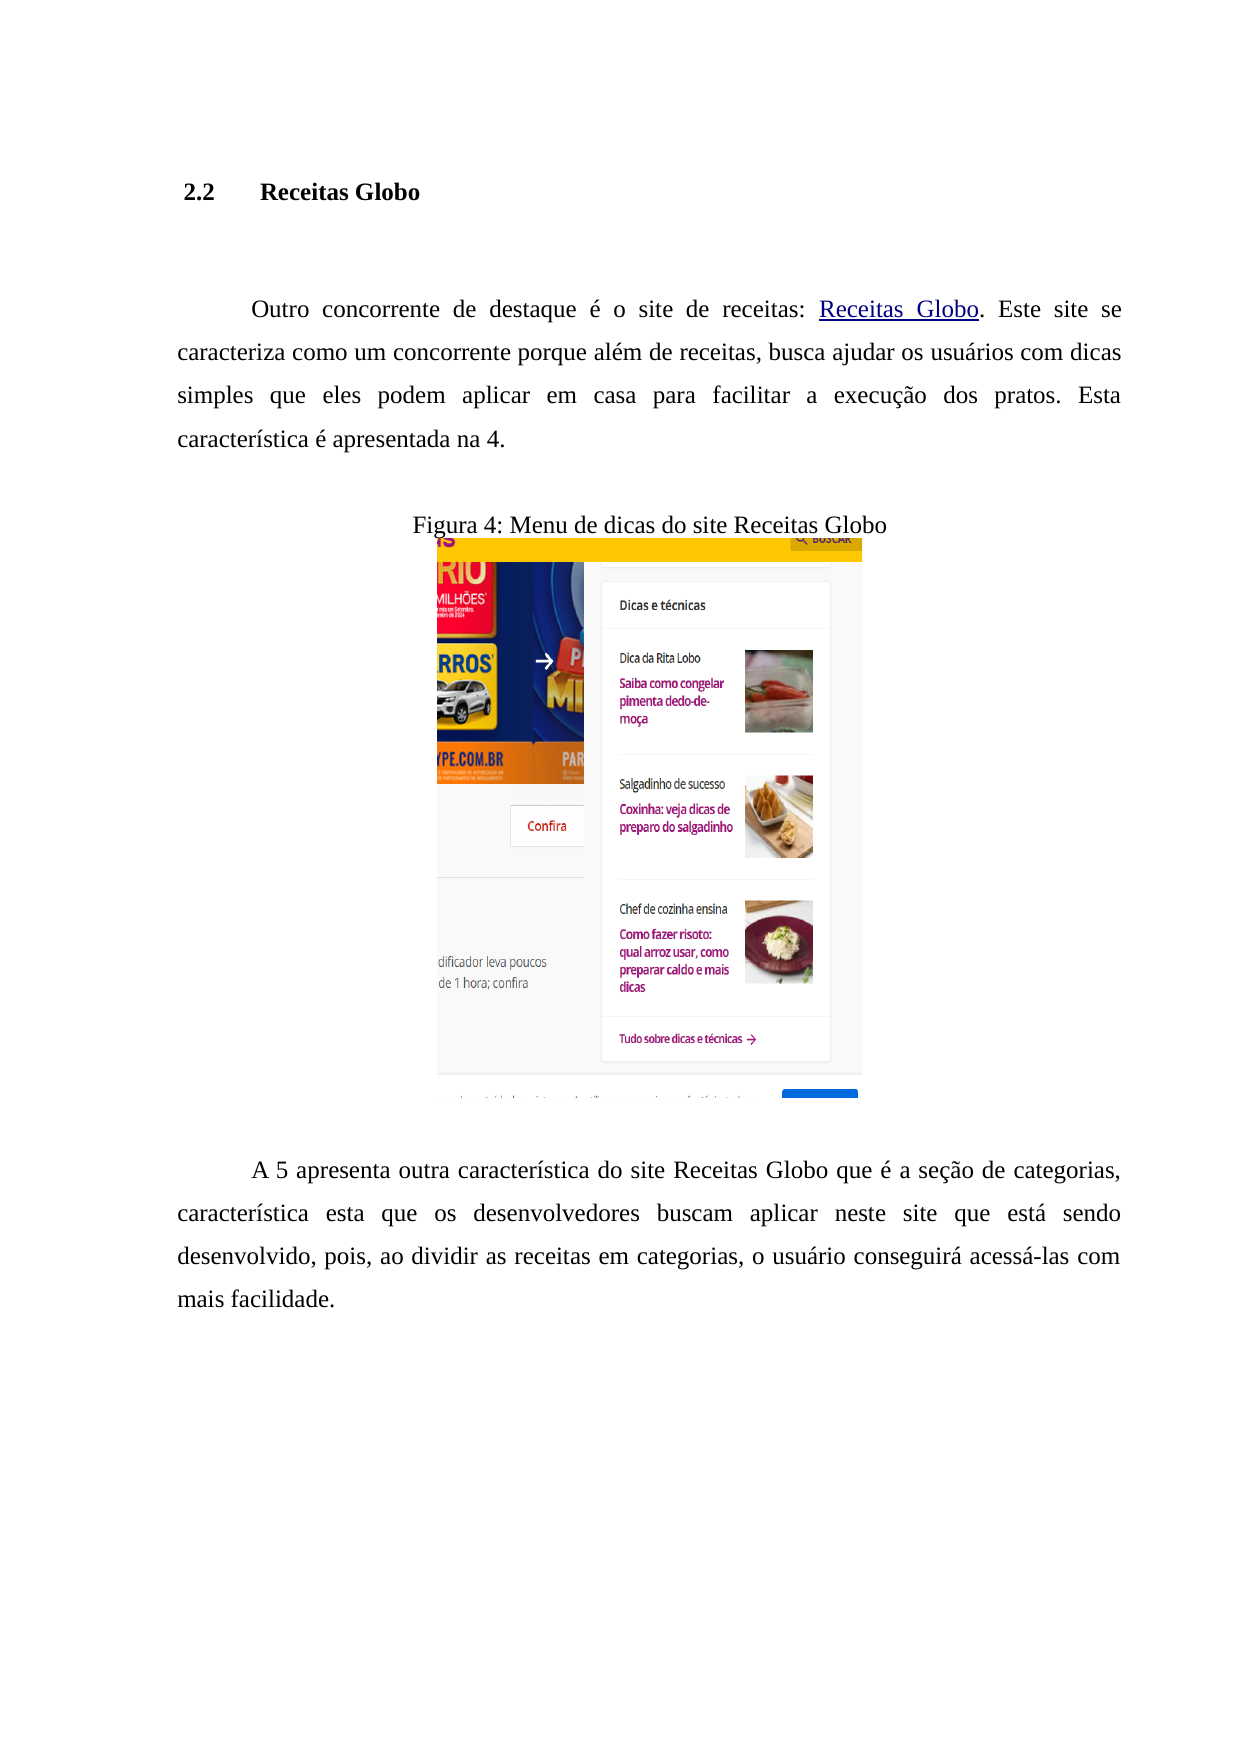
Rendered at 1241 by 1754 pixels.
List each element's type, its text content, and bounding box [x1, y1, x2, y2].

text Figura 4: Menu de dicas do site Receitas Globo [177, 510, 1122, 539]
subtitle Receitas Globo [177, 177, 1122, 206]
text A Figura 5 apresenta outra característica do site Receitas Globo que é a seção de categorias, característica esta que os desenvolvedores buscam aplicar neste site que está sendo desenvolvido, pois, ao dividir as receitas em categorias, o usuário conseguirá acessá-las com mais facilidade. [177, 1155, 1122, 1313]
picture [766, 538, 863, 1098]
text Outro concorrente de destaque é o site de receitas: Receitas Globo. Este site se caracteriza como um concorrente porque além de receitas, busca ajudar os usuários com dicas simples que eles podem aplicar em casa para facilitar a execução dos pratos. Esta característica é apresentada na Figura 4. [177, 294, 1122, 452]
